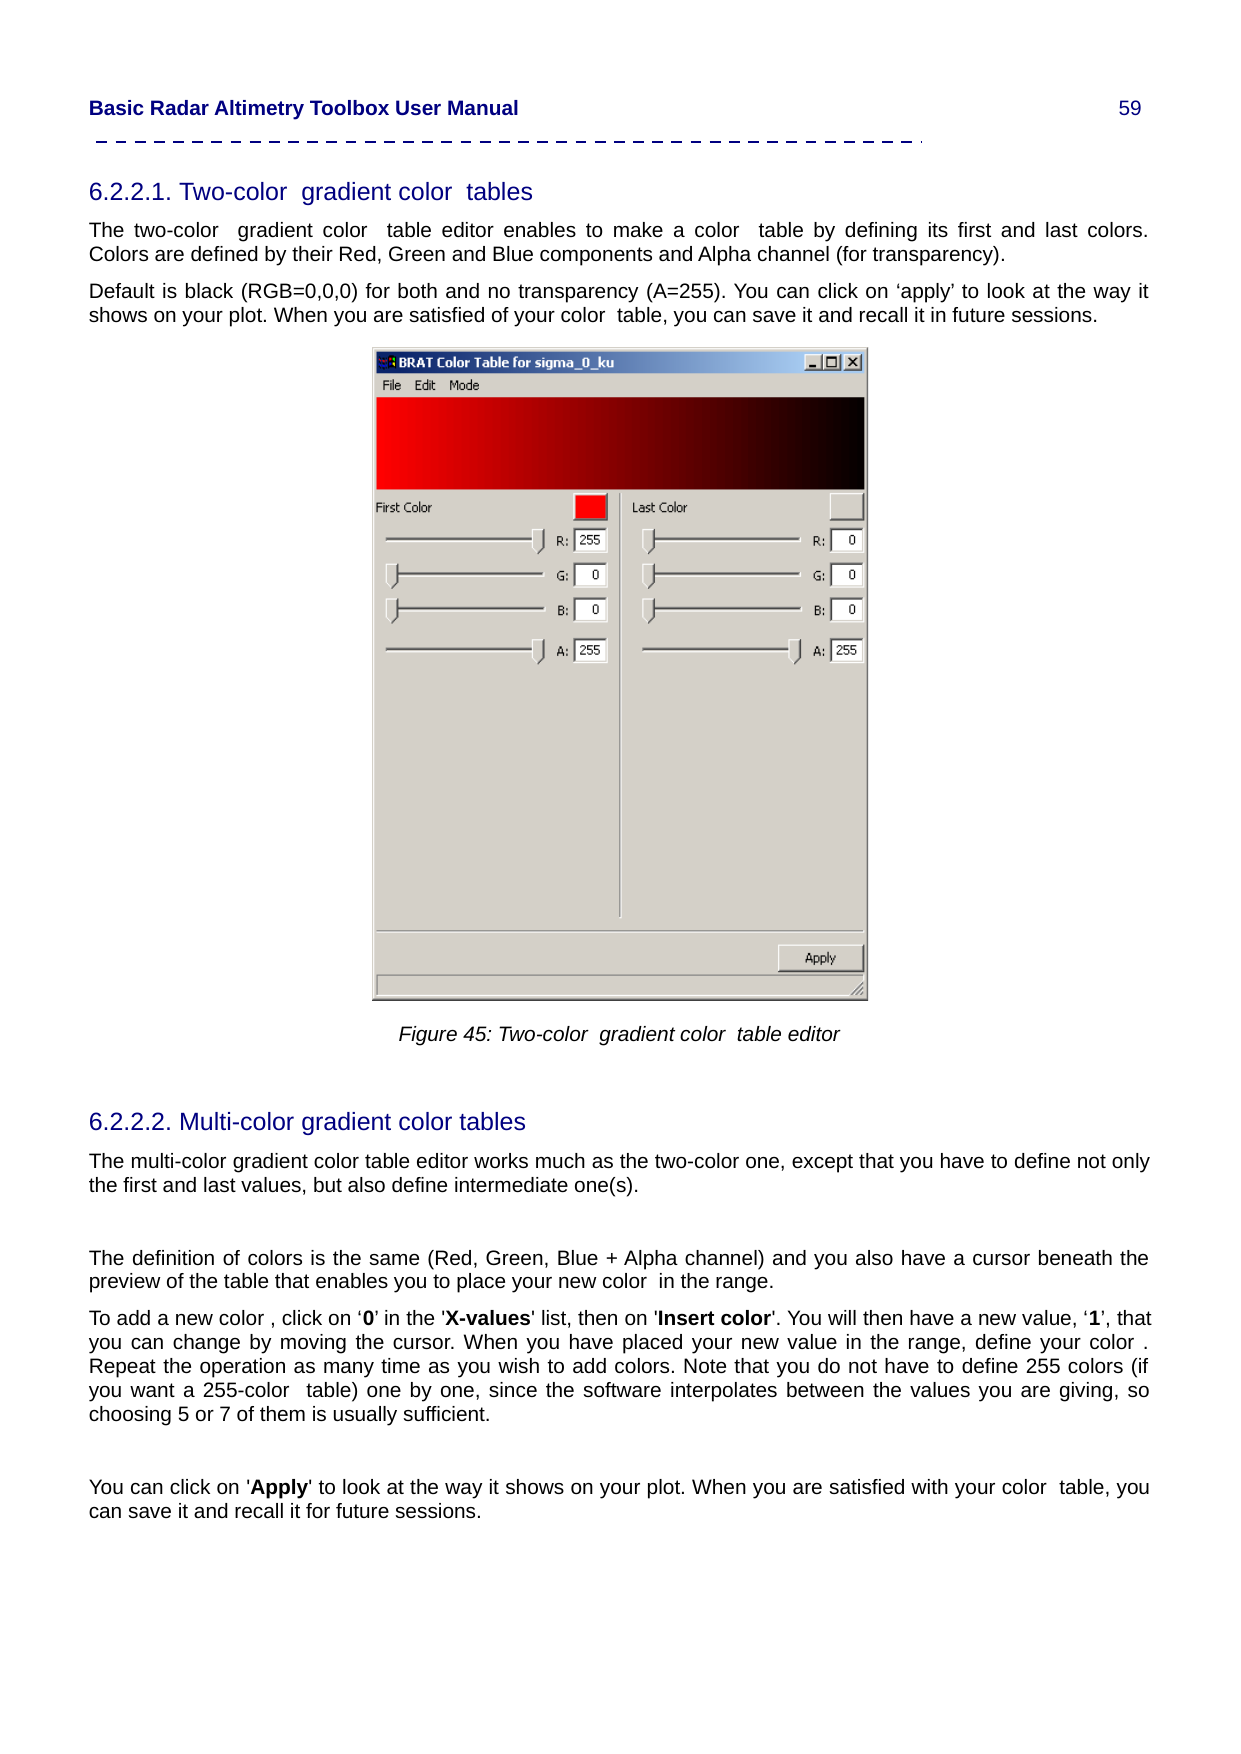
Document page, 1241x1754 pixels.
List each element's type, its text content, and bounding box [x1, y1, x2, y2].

text To add a new color , click on ‘0’ in the 'X-values' list, then on 'Insert color'. You will then have a new value, ‘1’, that you can change by moving the cursor. When you have placed your new value in the range, define your color . Repeat the operation as many time as you wish to add colors. Note that you do not have to define 255 colors (if you want a 255-color table) one by one, since the software interpolates between the values you are giving, so choosing 5 or 7 of them is usually sufficient. [88, 1306, 1152, 1426]
subtitle Two-color gradient color tables [88, 177, 1152, 206]
picture [372, 347, 869, 1001]
subtitle Multi-color gradient color tables [88, 1107, 1152, 1136]
text The definition of colors is the same (Red, Green, Blue + Alpha channel) and you also have a cursor beneath the preview of the table that enables you to place your new color in the range. [88, 1245, 1152, 1293]
text The two-color gradient color table editor enables to make a color table by defining its first and last colors. Colors are defined by their Red, Green and Blue components and Alpha channel (for transparency). [88, 218, 1152, 266]
text Default is black (RGB=0,0,0) for both and no transparency (A=255). You can click on ‘apply’ to look at the way it shows on your plot. When you are satisfied of your color table, you can save it and recall it in future sessions. [88, 278, 1152, 326]
text You can click on 'Apply' to look at the way it shows on your plot. When you are satisfied with your color table, you can save it and recall it for future sessions. [88, 1474, 1152, 1522]
text The multi-color gradient color table editor works much as the two-color one, except that you have to define not only the first and last values, but also define intermediate one(s). [88, 1148, 1152, 1196]
text Figure 45: Two-color gradient color table editor [88, 1022, 1152, 1046]
